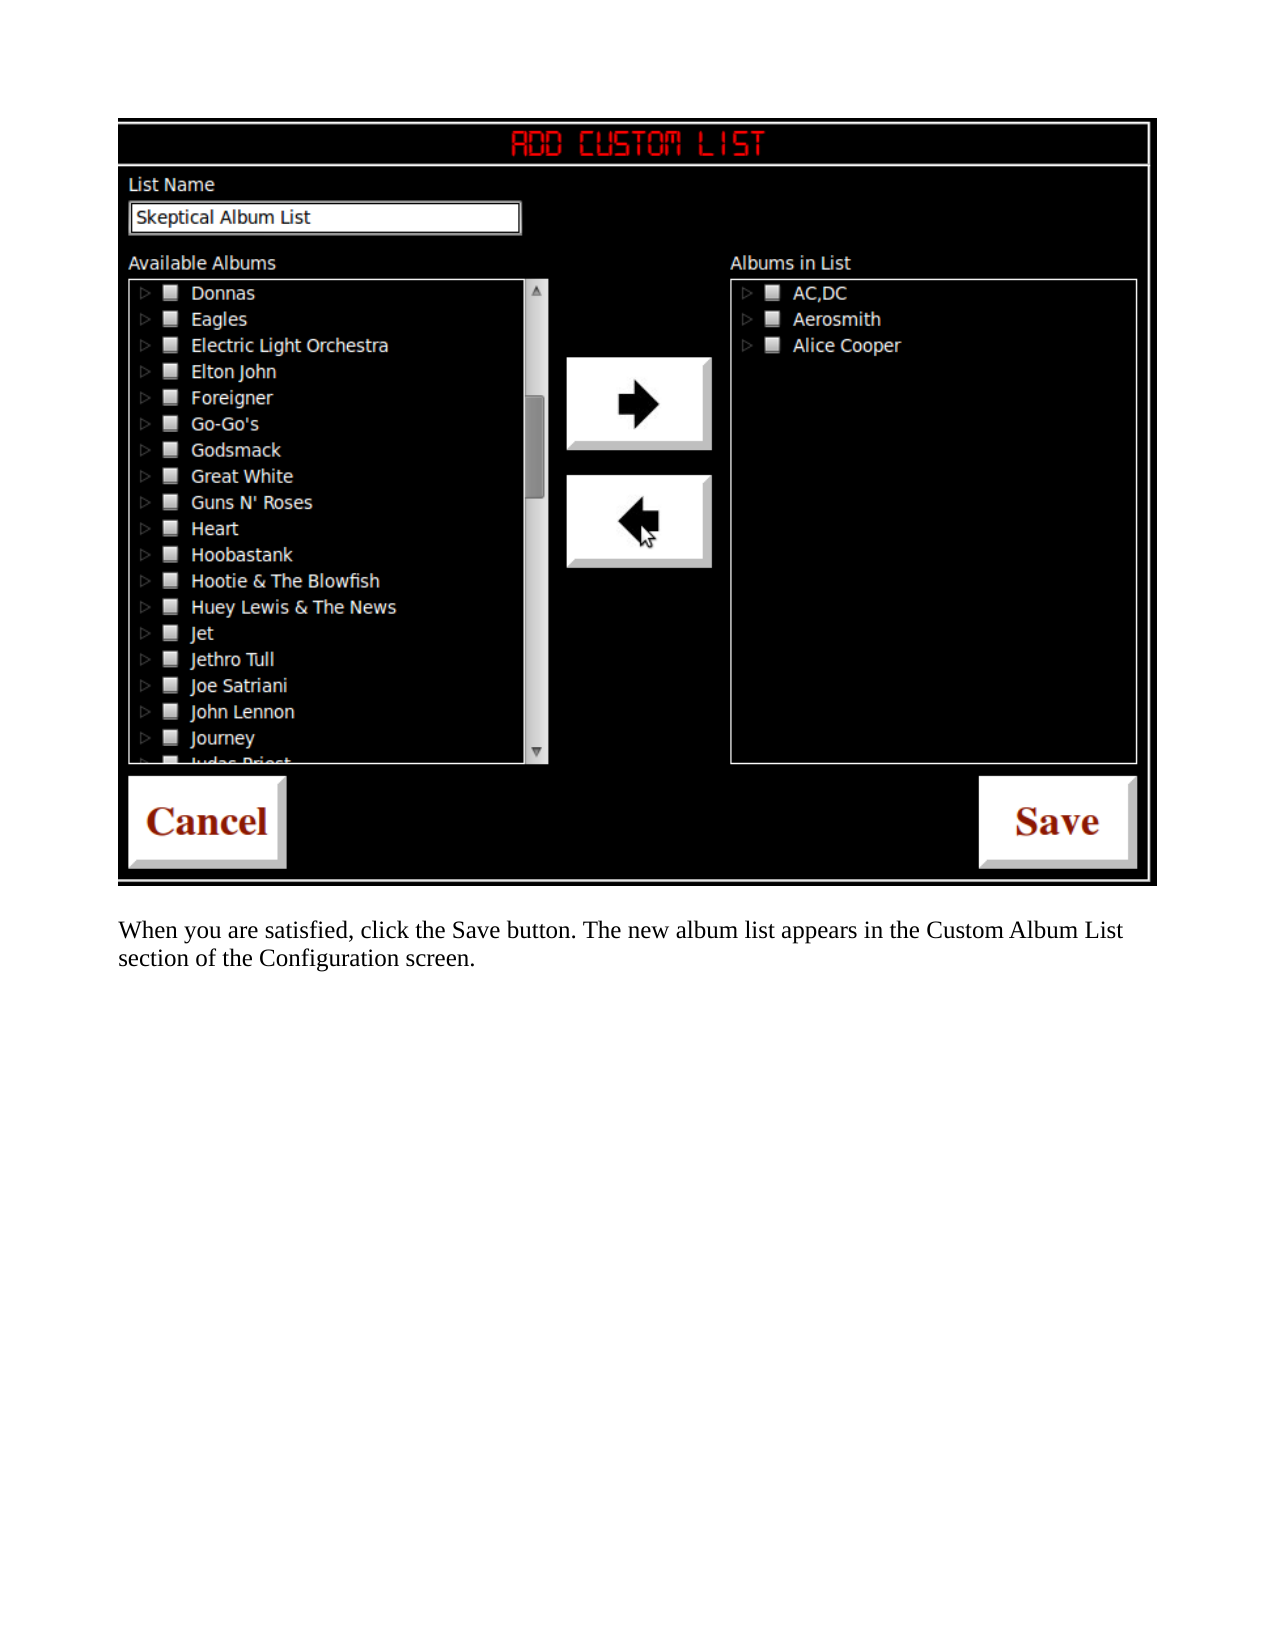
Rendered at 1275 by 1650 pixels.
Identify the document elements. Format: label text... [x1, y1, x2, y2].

text When you are satisfied, click the Save button. The new album list appears in the Custom Album List section of the Configuration screen. [118, 915, 1157, 972]
picture [118, 118, 1157, 886]
